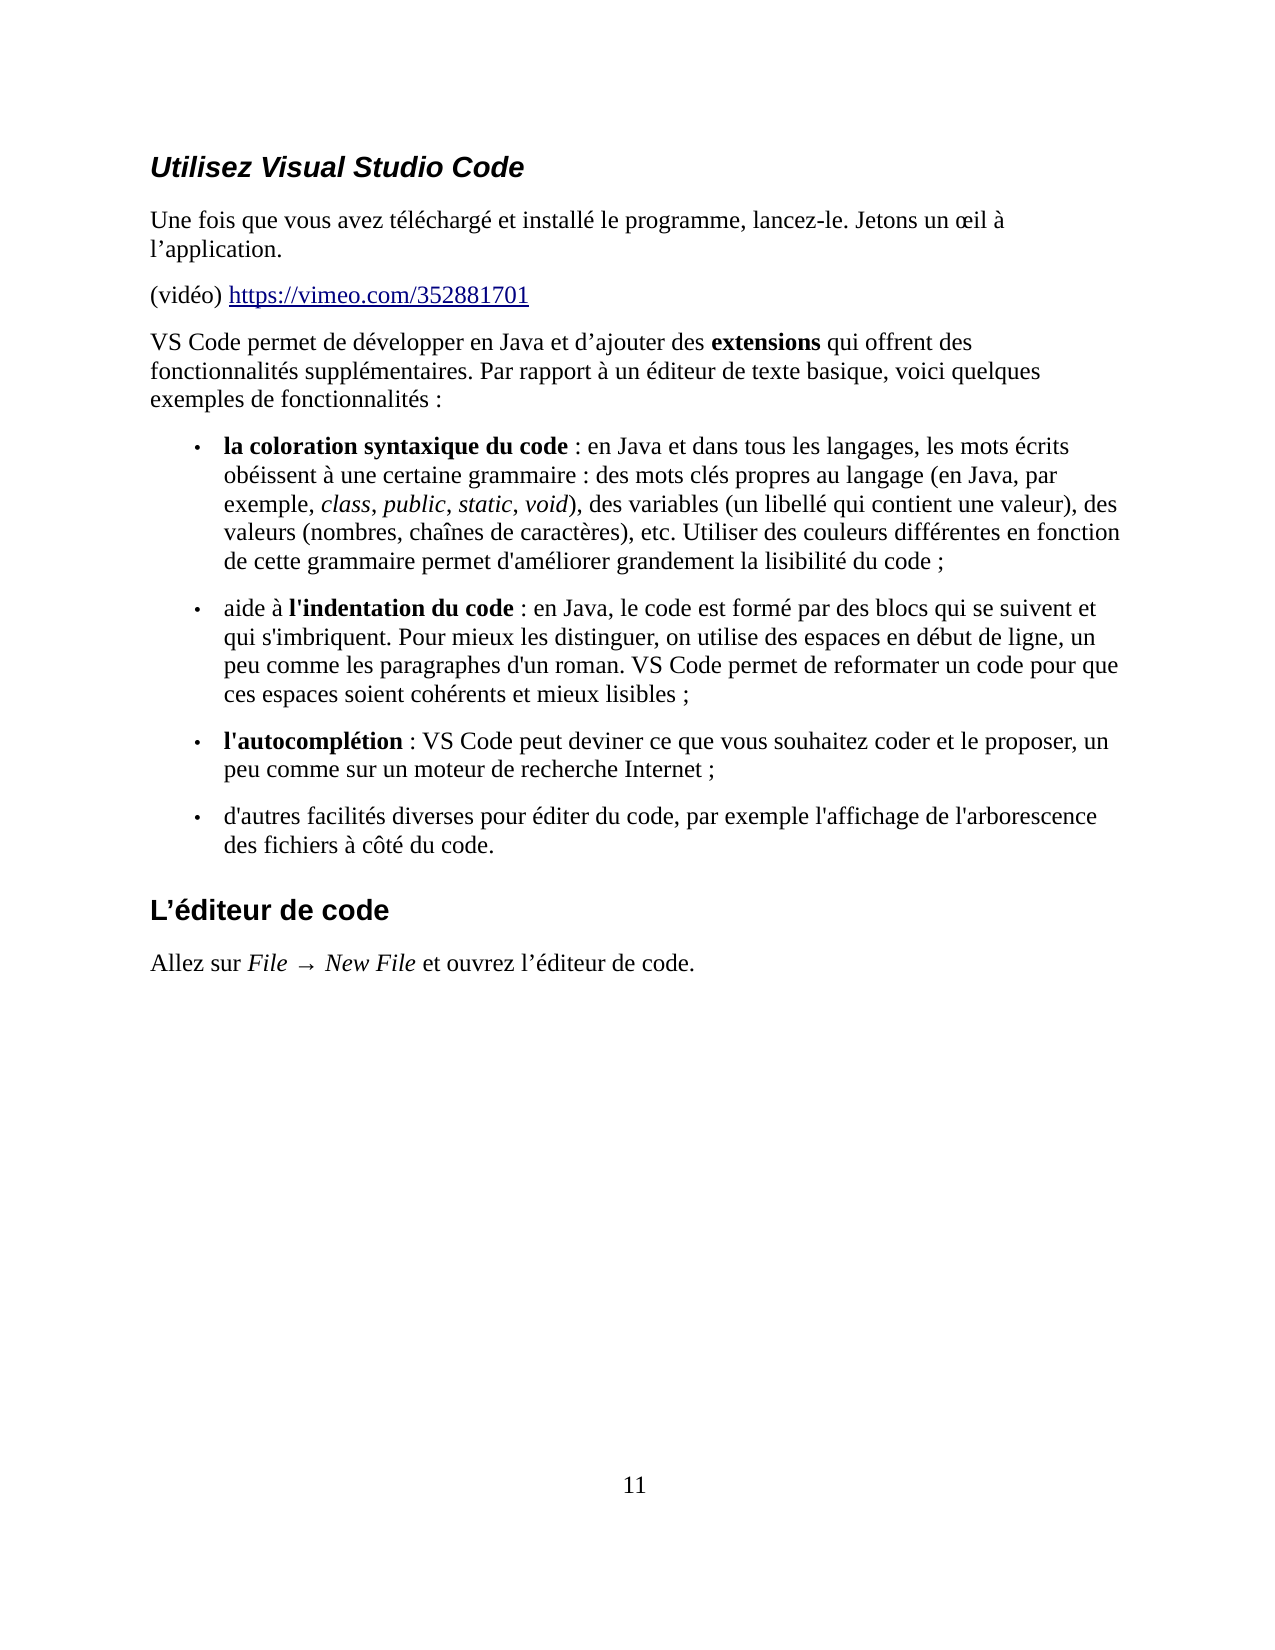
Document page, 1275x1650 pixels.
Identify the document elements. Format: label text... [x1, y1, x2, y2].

text VS Code permet de développer en Java et d’ajouter des extensions qui offrent des fonctionnalités supplémentaires. Par rapport à un éditeur de texte basique, voici quelques exemples de fonctionnalités : [150, 327, 1125, 413]
text Allez sur File → New File et ouvrez l’éditeur de code. [150, 948, 1125, 976]
list l'autocomplétion : VS Code peut deviner ce que vous souhaitez coder et le proposer, un peu comme sur un moteur de recherche Internet ; [194, 726, 1125, 783]
subtitle Utilisez Visual Studio Code [150, 150, 1125, 183]
list aide à l'indentation du code : en Java, le code est formé par des blocs qui se suivent et qui s'imbriquent. Pour mieux les distinguer, on utilise des espaces en début de ligne, un peu comme les paragraphes d'un roman. VS Code permet de reformater un code pour que ces espaces soient cohérents et mieux lisibles ; [194, 593, 1125, 708]
text (vidéo) https://vimeo.com/352881701 [150, 280, 1125, 309]
text Une fois que vous avez téléchargé et installé le programme, lancez-le. Jetons un œil à l’application. [150, 205, 1125, 262]
list la coloration syntaxique du code : en Java et dans tous les langages, les mots écrits obéissent à une certaine grammaire : des mots clés propres au langage (en Java, par exemple, class, public, static, void), des variables (un libellé qui contient une valeur), des valeurs (nombres, chaînes de caractères), etc. Utiliser des couleurs différentes en fonction de cette grammaire permet d'améliorer grandement la lisibilité du code ; [194, 431, 1125, 575]
list d'autres facilités diverses pour éditer du code, par exemple l'affichage de l'arborescence des fichiers à côté du code. [194, 801, 1125, 859]
subtitle L’éditeur de code [150, 893, 1125, 926]
